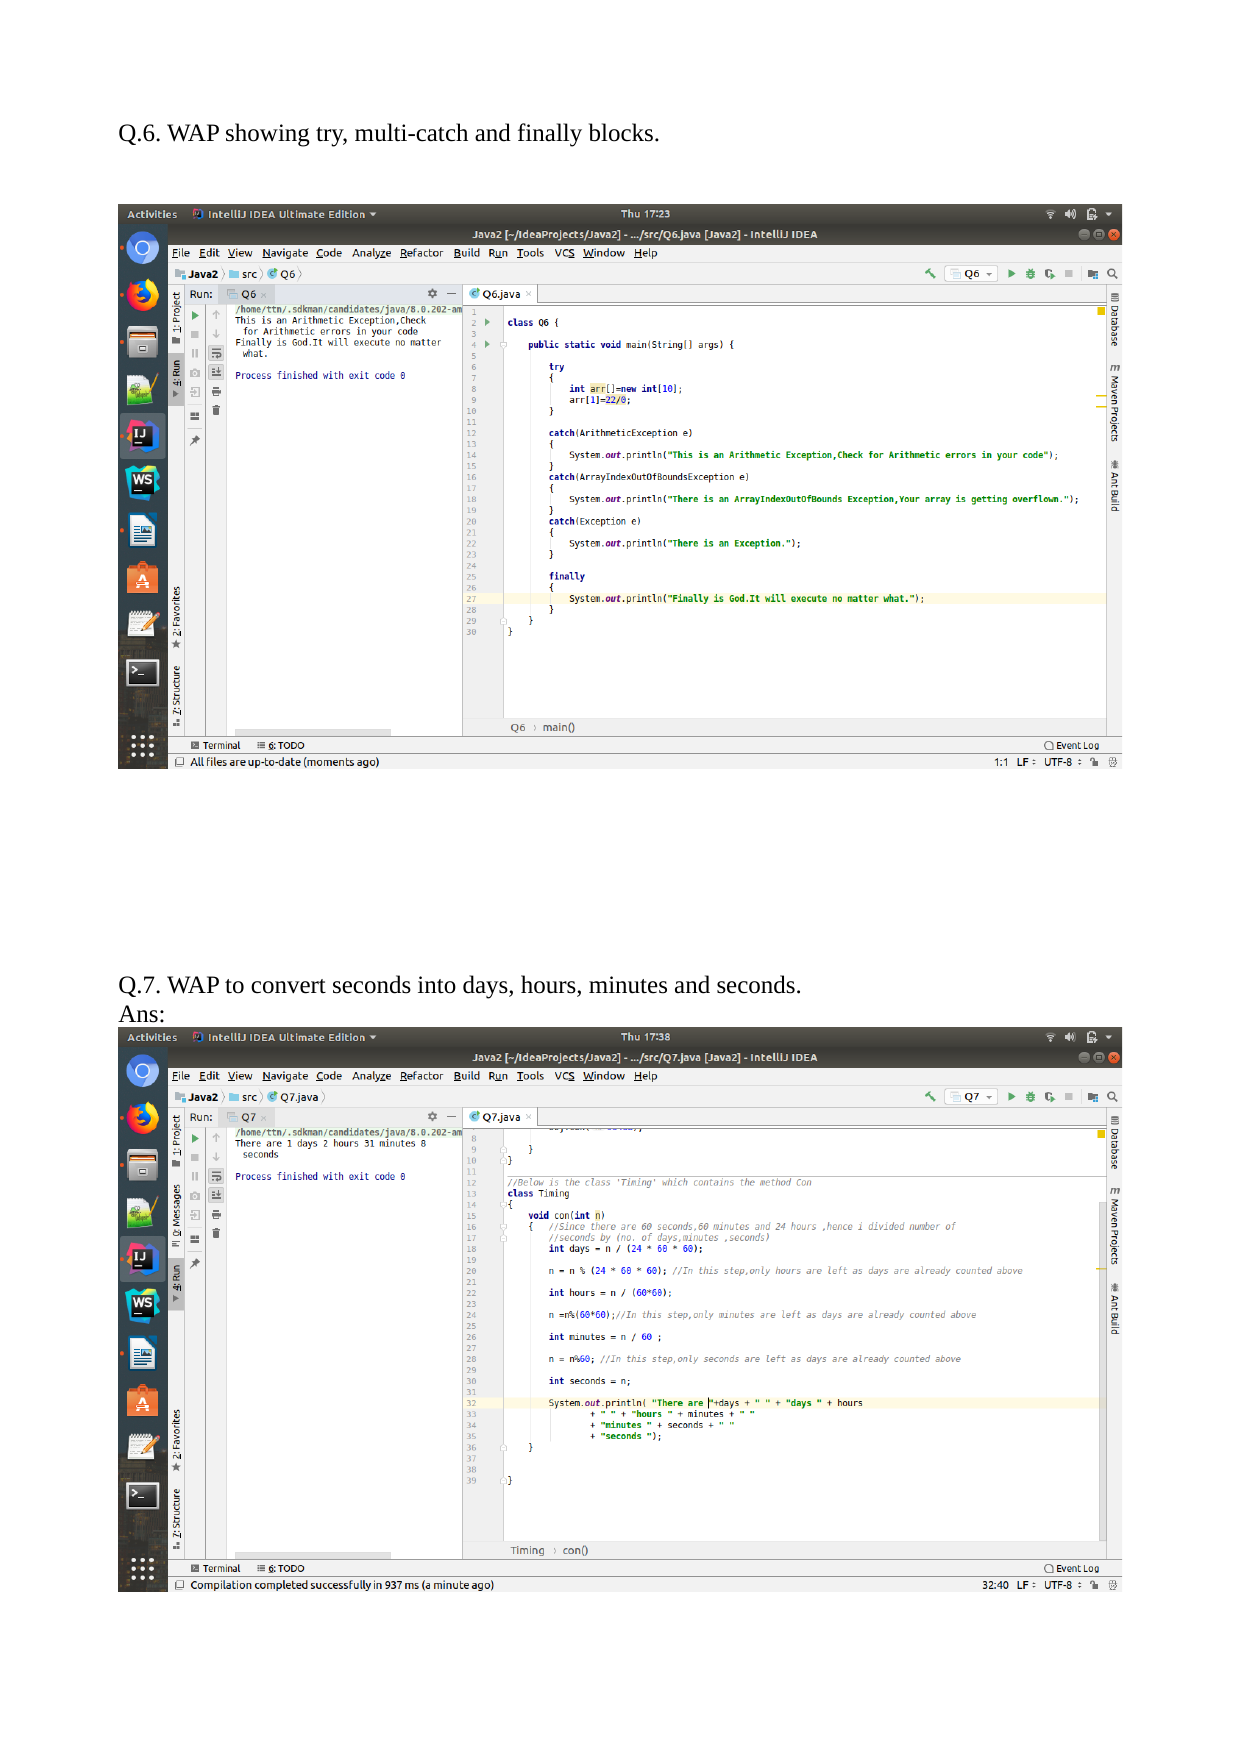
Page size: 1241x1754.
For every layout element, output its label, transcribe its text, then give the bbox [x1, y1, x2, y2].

picture [118, 204, 1123, 769]
text Ans: [118, 999, 1122, 1027]
text Q.7. WAP to convert seconds into days, hours, minutes and seconds. [118, 970, 1122, 999]
picture [118, 1027, 1123, 1592]
text Q.6. WAP showing try, multi-catch and finally blocks. [118, 118, 1122, 176]
